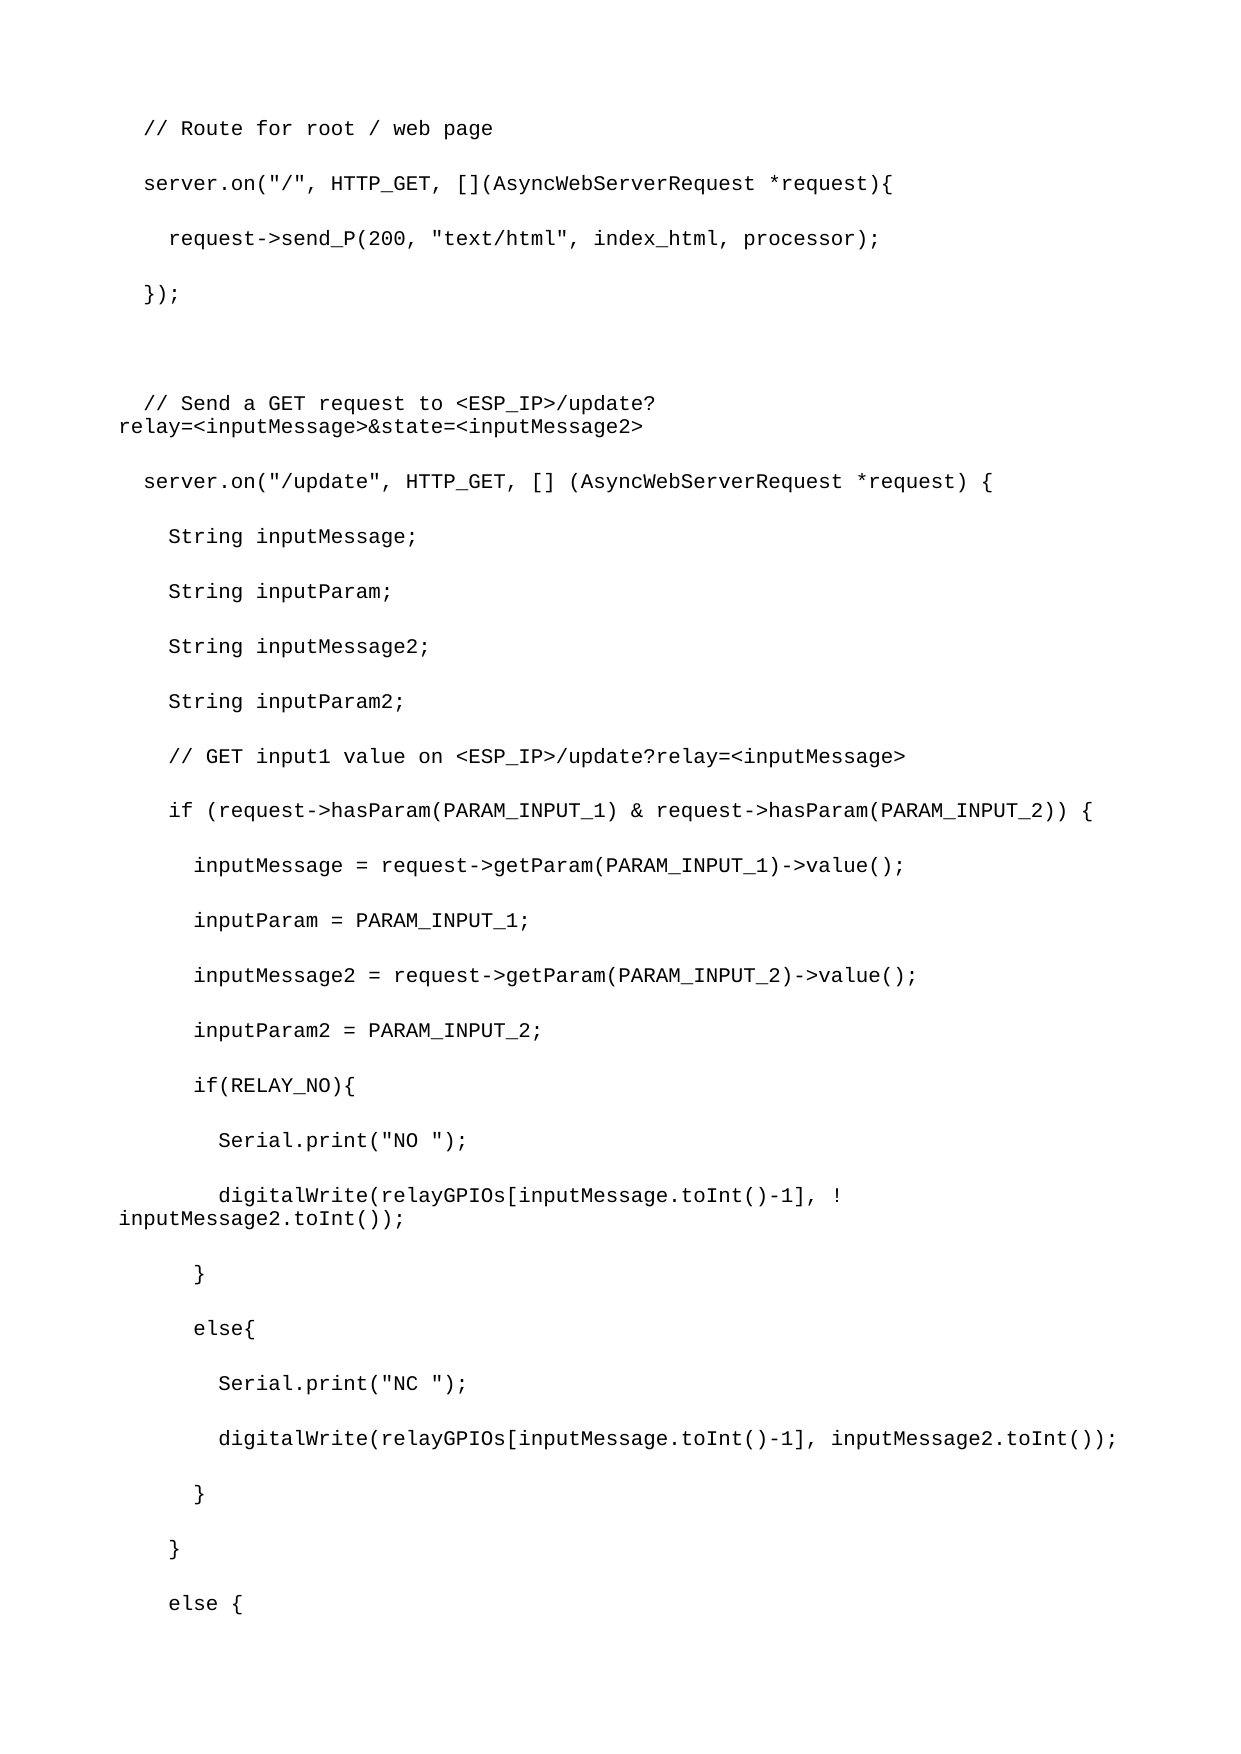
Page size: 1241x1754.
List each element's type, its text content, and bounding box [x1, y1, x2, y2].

text // GET input1 value on <ESP_IP>/update?relay=<inputMessage> [118, 746, 1122, 769]
text digitalWrite(relayGPIOs[inputMessage.toInt()-1], inputMessage2.toInt()); [118, 1428, 1122, 1452]
text digitalWrite(relayGPIOs[inputMessage.toInt()-1], !inputMessage2.toInt()); [118, 1185, 1122, 1232]
text Serial.print("NC "); [118, 1373, 1122, 1397]
text inputMessage2 = request->getParam(PARAM_INPUT_2)->value(); [118, 965, 1122, 989]
text String inputParam; [118, 581, 1122, 604]
text String inputMessage2; [118, 636, 1122, 659]
text if(RELAY_NO){ [118, 1075, 1122, 1099]
text if (request->hasParam(PARAM_INPUT_1) & request->hasParam(PARAM_INPUT_2)) { [118, 801, 1122, 824]
text // Route for root / web page [118, 118, 1122, 142]
text }); [118, 283, 1122, 306]
text request->send_P(200, "text/html", index_html, processor); [118, 228, 1122, 252]
text server.on("/update", HTTP_GET, [] (AsyncWebServerRequest *request) { [118, 471, 1122, 495]
text server.on("/", HTTP_GET, [](AsyncWebServerRequest *request){ [118, 173, 1122, 197]
text } [118, 1263, 1122, 1287]
text inputParam = PARAM_INPUT_1; [118, 910, 1122, 934]
text inputParam2 = PARAM_INPUT_2; [118, 1020, 1122, 1044]
text } [118, 1483, 1122, 1507]
text } [118, 1538, 1122, 1561]
text String inputParam2; [118, 691, 1122, 714]
text else{ [118, 1318, 1122, 1342]
text else { [118, 1593, 1122, 1616]
text inputMessage = request->getParam(PARAM_INPUT_1)->value(); [118, 855, 1122, 879]
text String inputMessage; [118, 526, 1122, 550]
text // Send a GET request to <ESP_IP>/update?relay=<inputMessage>&state=<inputMessage2> [118, 393, 1122, 440]
text Serial.print("NO "); [118, 1130, 1122, 1153]
